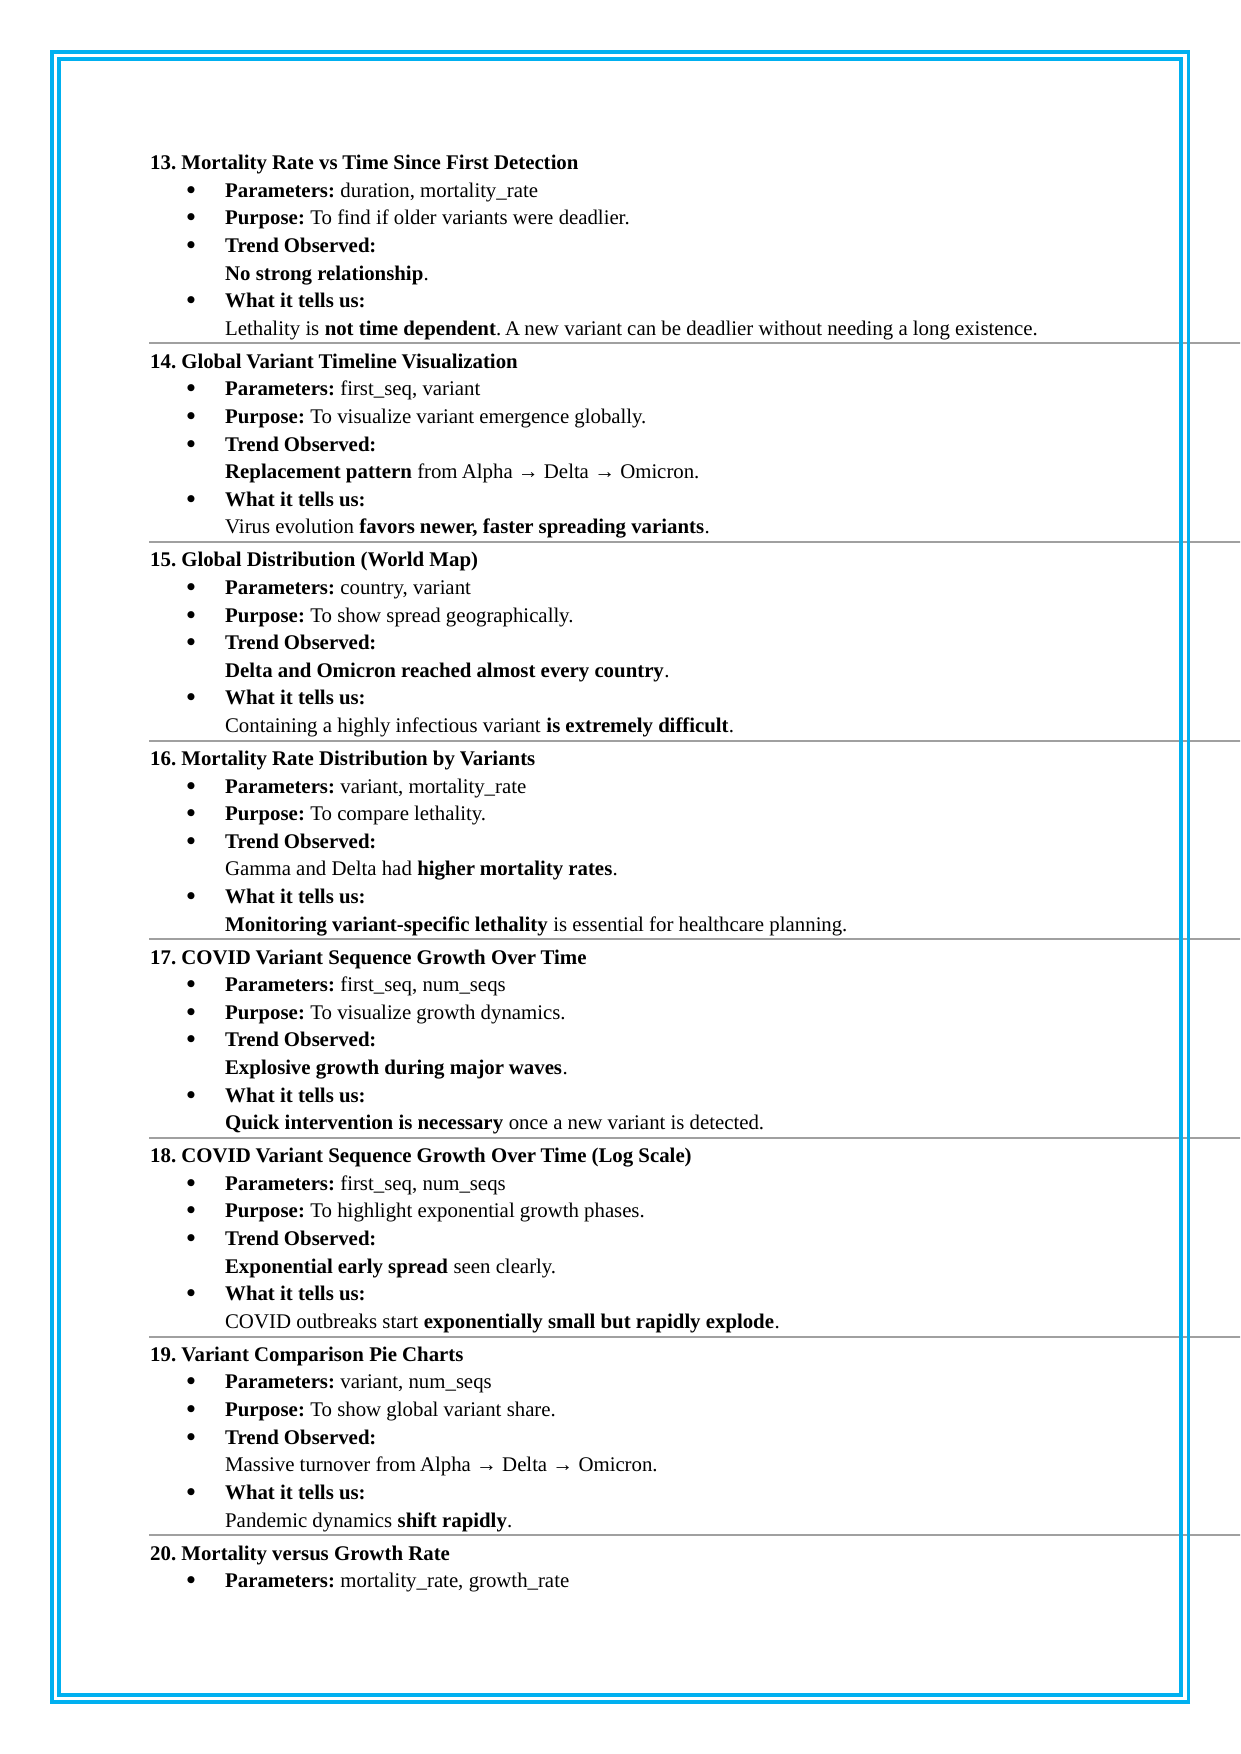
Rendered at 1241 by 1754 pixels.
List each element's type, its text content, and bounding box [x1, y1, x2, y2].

list What it tells us: Containing a highly infectious variant is extremely difficult. [187, 685, 1090, 737]
list Parameters: first_seq, num_seqs [187, 1171, 1090, 1195]
list Parameters: variant, mortality_rate [187, 773, 1090, 798]
text 19. Variant Comparison Pie Charts [150, 1342, 1090, 1366]
list Purpose: To compare lethality. [187, 801, 1090, 825]
list What it tells us: Quick intervention is necessary once a new variant is detected. [187, 1083, 1090, 1134]
list Purpose: To show global variant share. [187, 1397, 1090, 1421]
list Trend Observed: Gamma and Delta had higher mortality rates. [187, 829, 1090, 880]
list What it tells us: COVID outbreaks start exponentially small but rapidly explode. [187, 1281, 1090, 1333]
text 17. COVID Variant Sequence Growth Over Time [150, 944, 1090, 969]
list Trend Observed: Explosive growth during major waves. [187, 1027, 1090, 1079]
list What it tells us: Pandemic dynamics shift rapidly. [187, 1480, 1090, 1532]
text 20. Mortality versus Growth Rate [150, 1541, 1090, 1564]
list Trend Observed: Replacement pattern from Alpha → Delta → Omicron. [187, 431, 1090, 483]
list Parameters: first_seq, num_seqs [187, 972, 1090, 996]
list Parameters: country, variant [187, 575, 1090, 599]
list Parameters: mortality_rate, growth_rate [187, 1568, 1090, 1592]
list Purpose: To visualize growth dynamics. [187, 1000, 1090, 1024]
list Trend Observed: Exponential early spread seen clearly. [187, 1226, 1090, 1278]
list Trend Observed: Delta and Omicron reached almost every country. [187, 630, 1090, 682]
list What it tells us: Lethality is not time dependent. A new variant can be deadlier without needing a long existence. [187, 288, 1090, 340]
list Parameters: variant, num_seqs [187, 1369, 1090, 1393]
text 14. Global Variant Timeline Visualization [150, 349, 1090, 373]
list Parameters: first_seq, variant [187, 376, 1090, 400]
list Trend Observed: No strong relationship. [187, 233, 1090, 284]
text 18. COVID Variant Sequence Growth Over Time (Log Scale) [150, 1143, 1090, 1167]
list Parameters: duration, mortality_rate [187, 178, 1090, 202]
list Purpose: To show spread geographically. [187, 602, 1090, 627]
list What it tells us: Virus evolution favors newer, faster spreading variants. [187, 487, 1090, 538]
list Purpose: To visualize variant emergence globally. [187, 404, 1090, 428]
list Purpose: To highlight exponential growth phases. [187, 1198, 1090, 1222]
list Purpose: To find if older variants were deadlier. [187, 205, 1090, 229]
list Trend Observed: Massive turnover from Alpha → Delta → Omicron. [187, 1425, 1090, 1476]
list What it tells us: Monitoring variant-specific lethality is essential for healthcare planning. [187, 884, 1090, 936]
text 13. Mortality Rate vs Time Since First Detection [150, 150, 1090, 174]
text 15. Global Distribution (World Map) [150, 547, 1090, 571]
text 16. Mortality Rate Distribution by Variants [150, 746, 1090, 770]
